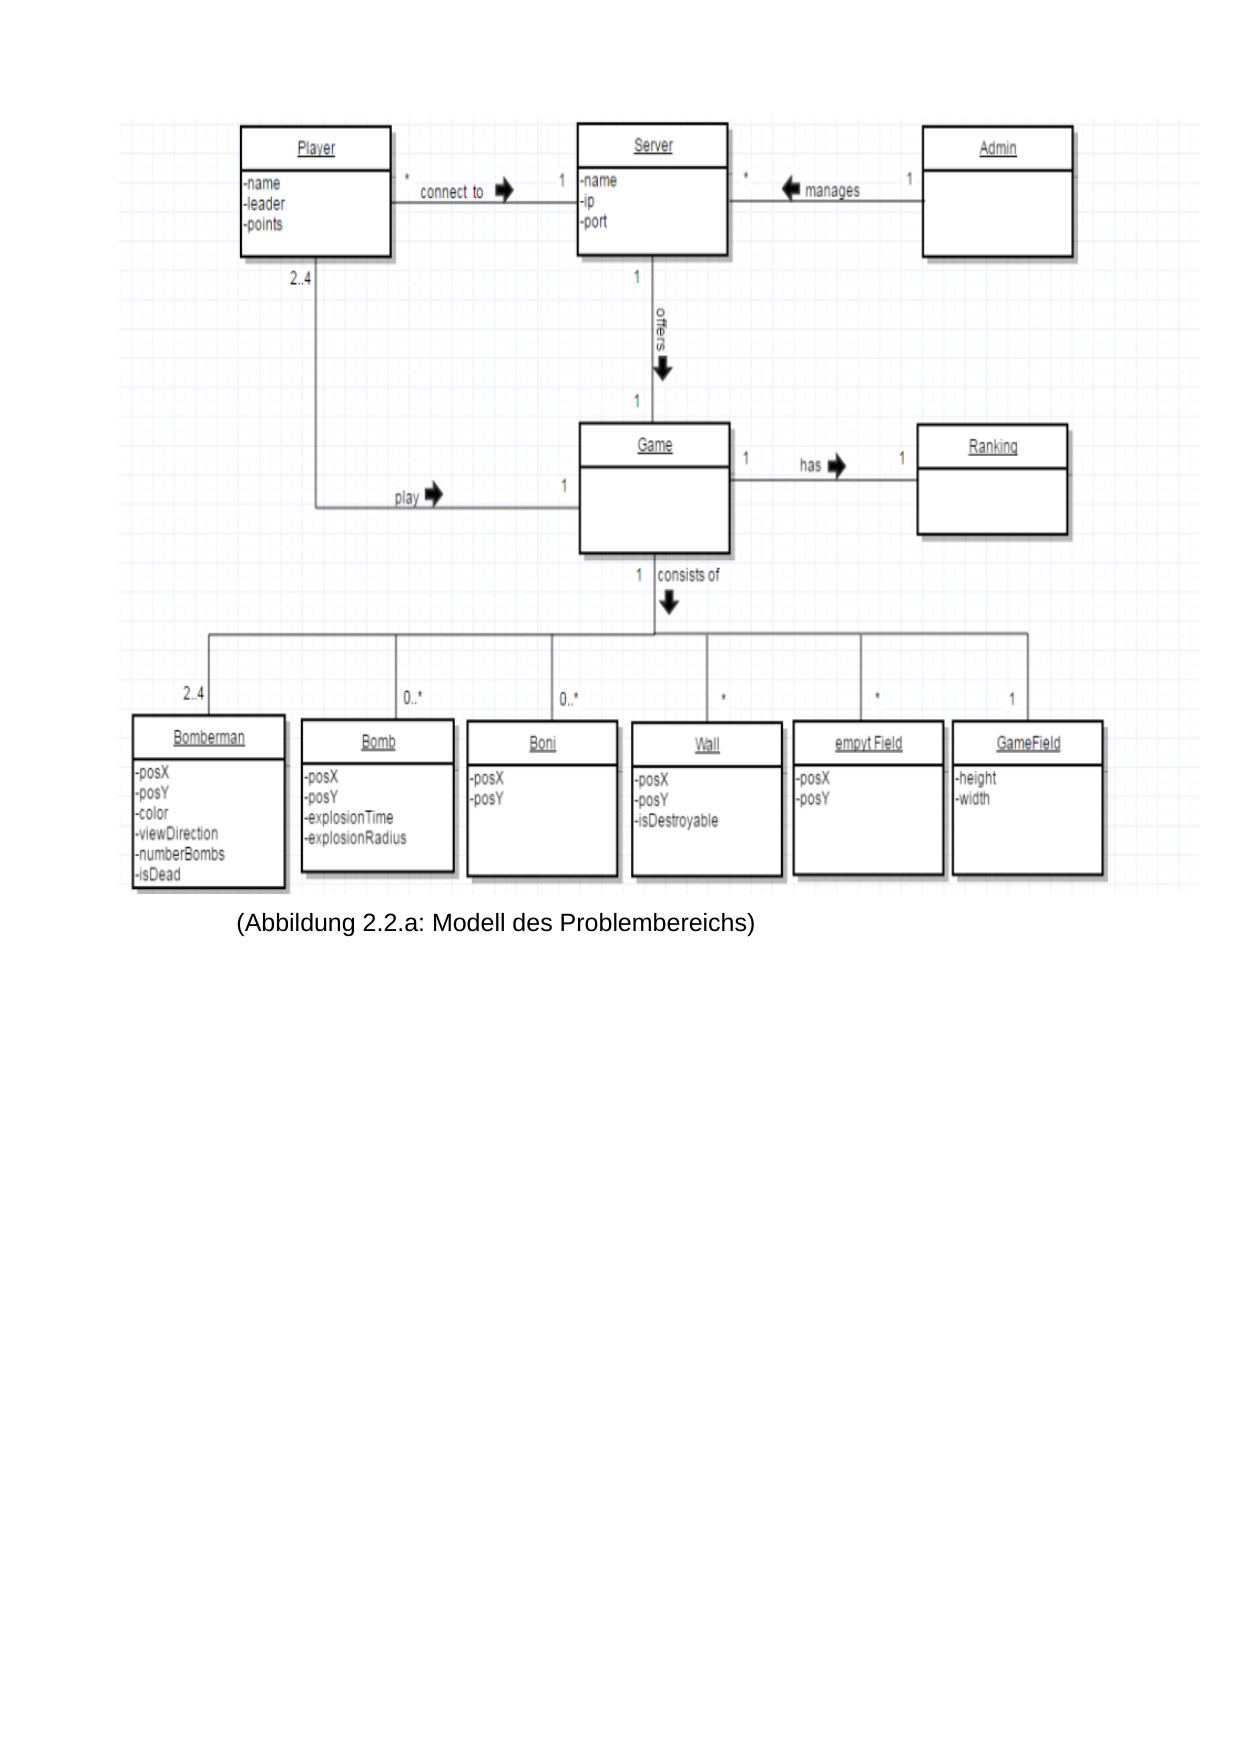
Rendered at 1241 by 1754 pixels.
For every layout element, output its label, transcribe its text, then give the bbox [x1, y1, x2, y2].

text (Abbildung 2.2.a: Modell des Problembereichs) [118, 894, 1122, 936]
